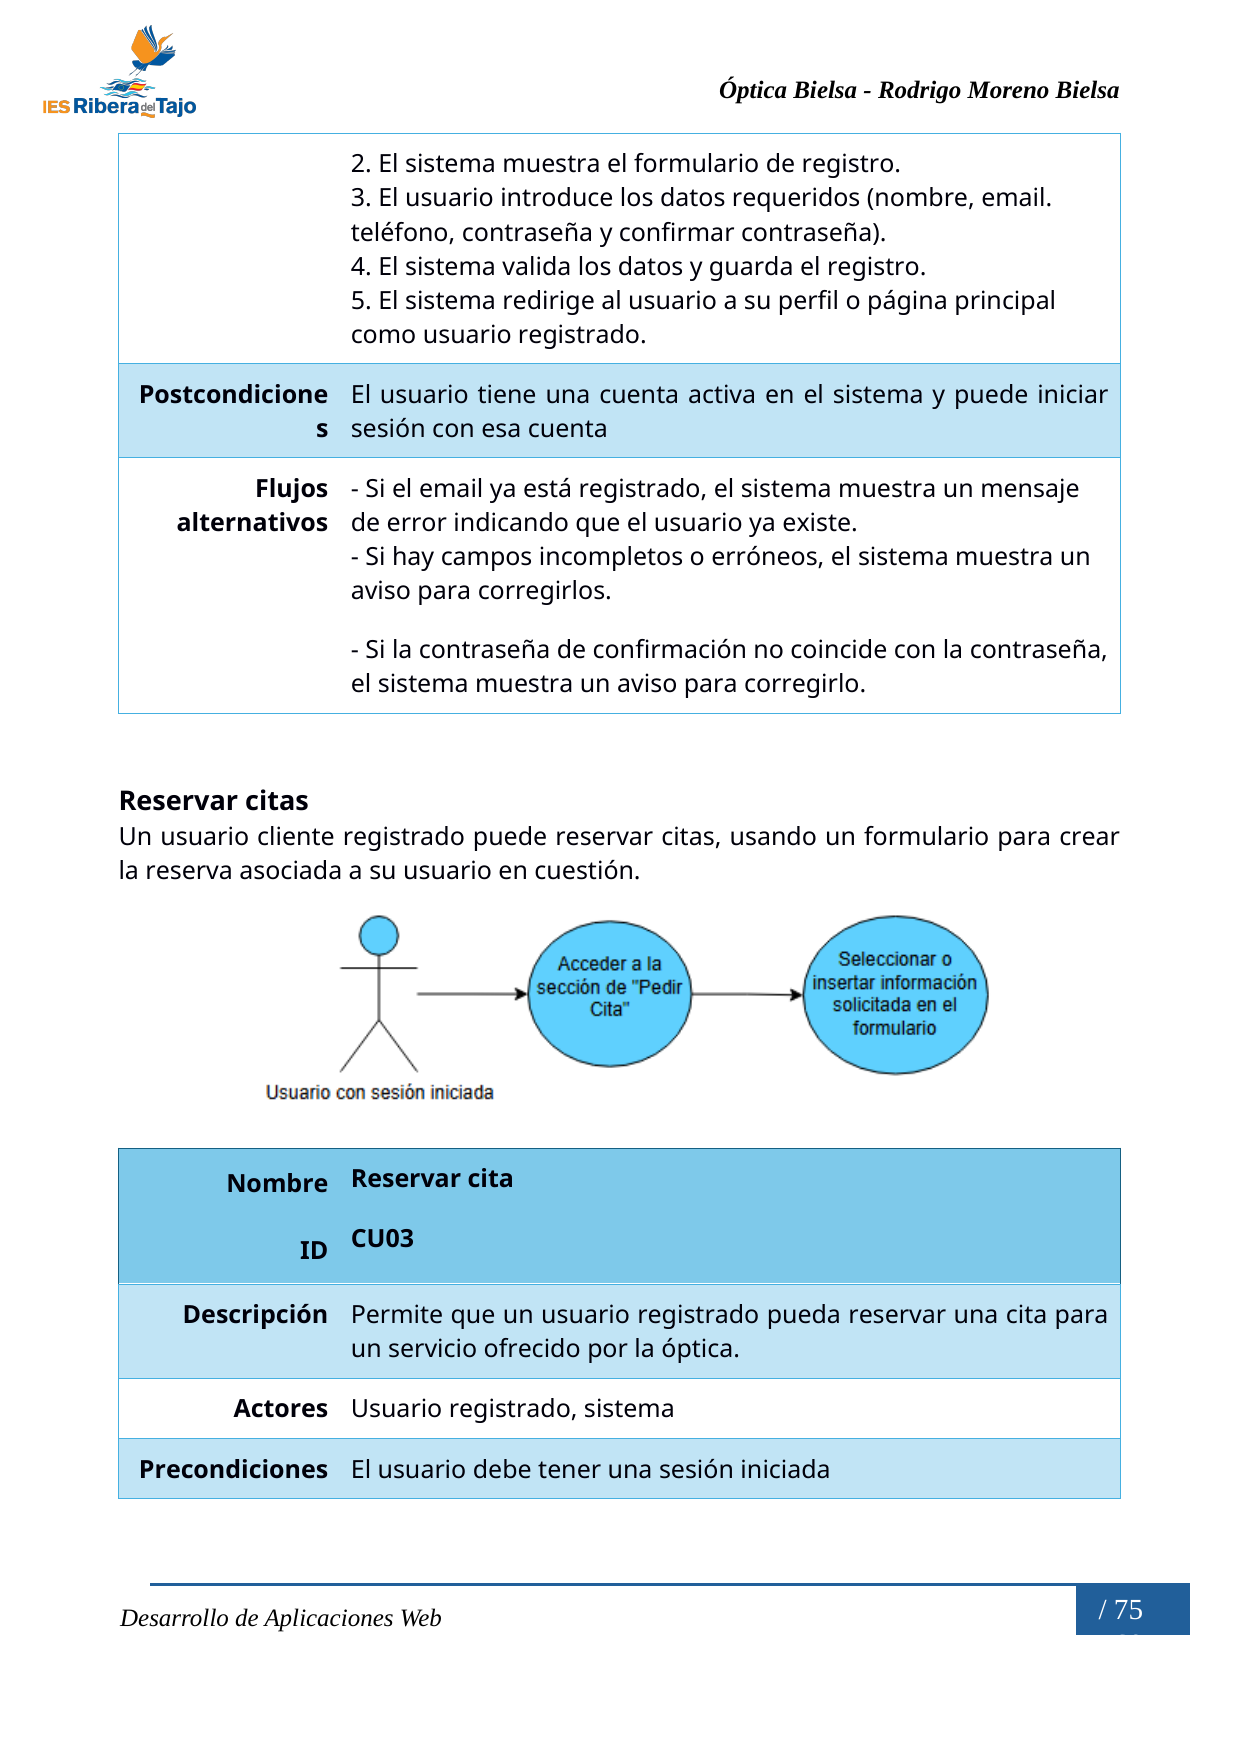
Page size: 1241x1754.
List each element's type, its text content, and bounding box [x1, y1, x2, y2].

table_cell Permite que un usuario registrado pueda reservar una cita para un servicio ofrecido por la óptica. [339, 1285, 1120, 1378]
table_cell 2. El sistema muestra el formulario de registro. 3. El usuario introduce los datos requeridos (nombre, email. teléfono, contraseña y confirmar contraseña). 4. El sistema valida los datos y guarda el registro. 5. El sistema redirige al usuario a su perfil o página principal como usuario registrado. [339, 134, 1120, 363]
table_cell Usuario registrado, sistema [339, 1379, 1120, 1438]
table_cell Actores [119, 1379, 339, 1438]
table_cell Precondiciones [119, 1439, 339, 1498]
text Reservar citas [118, 782, 1122, 818]
text Un usuario cliente registrado puede reservar citas, usando un formulario para crear la reserva asociada a su usuario en cuestión. [118, 818, 1122, 887]
table_cell El usuario tiene una cuenta activa en el sistema y puede iniciar sesión con esa cuenta [339, 364, 1120, 457]
table_cell Descripción [119, 1285, 339, 1378]
table_header Nombre ID [119, 1149, 339, 1283]
table_cell Flujos alternativos [119, 458, 339, 712]
table_cell El usuario debe tener una sesión iniciada [339, 1439, 1120, 1498]
table_cell Postcondiciones [119, 364, 339, 457]
table_cell - Si el email ya está registrado, el sistema muestra un mensaje de error indicando que el usuario ya existe. - Si hay campos incompletos o erróneos, el sistema muestra un aviso para corregirlos. - Si la contraseña de confirmación no coincide con la contraseña, el sistema muestra un aviso para corregirlo. [339, 458, 1120, 712]
table_header Reservar cita CU03 [339, 1149, 1120, 1283]
table_cell [119, 134, 339, 363]
